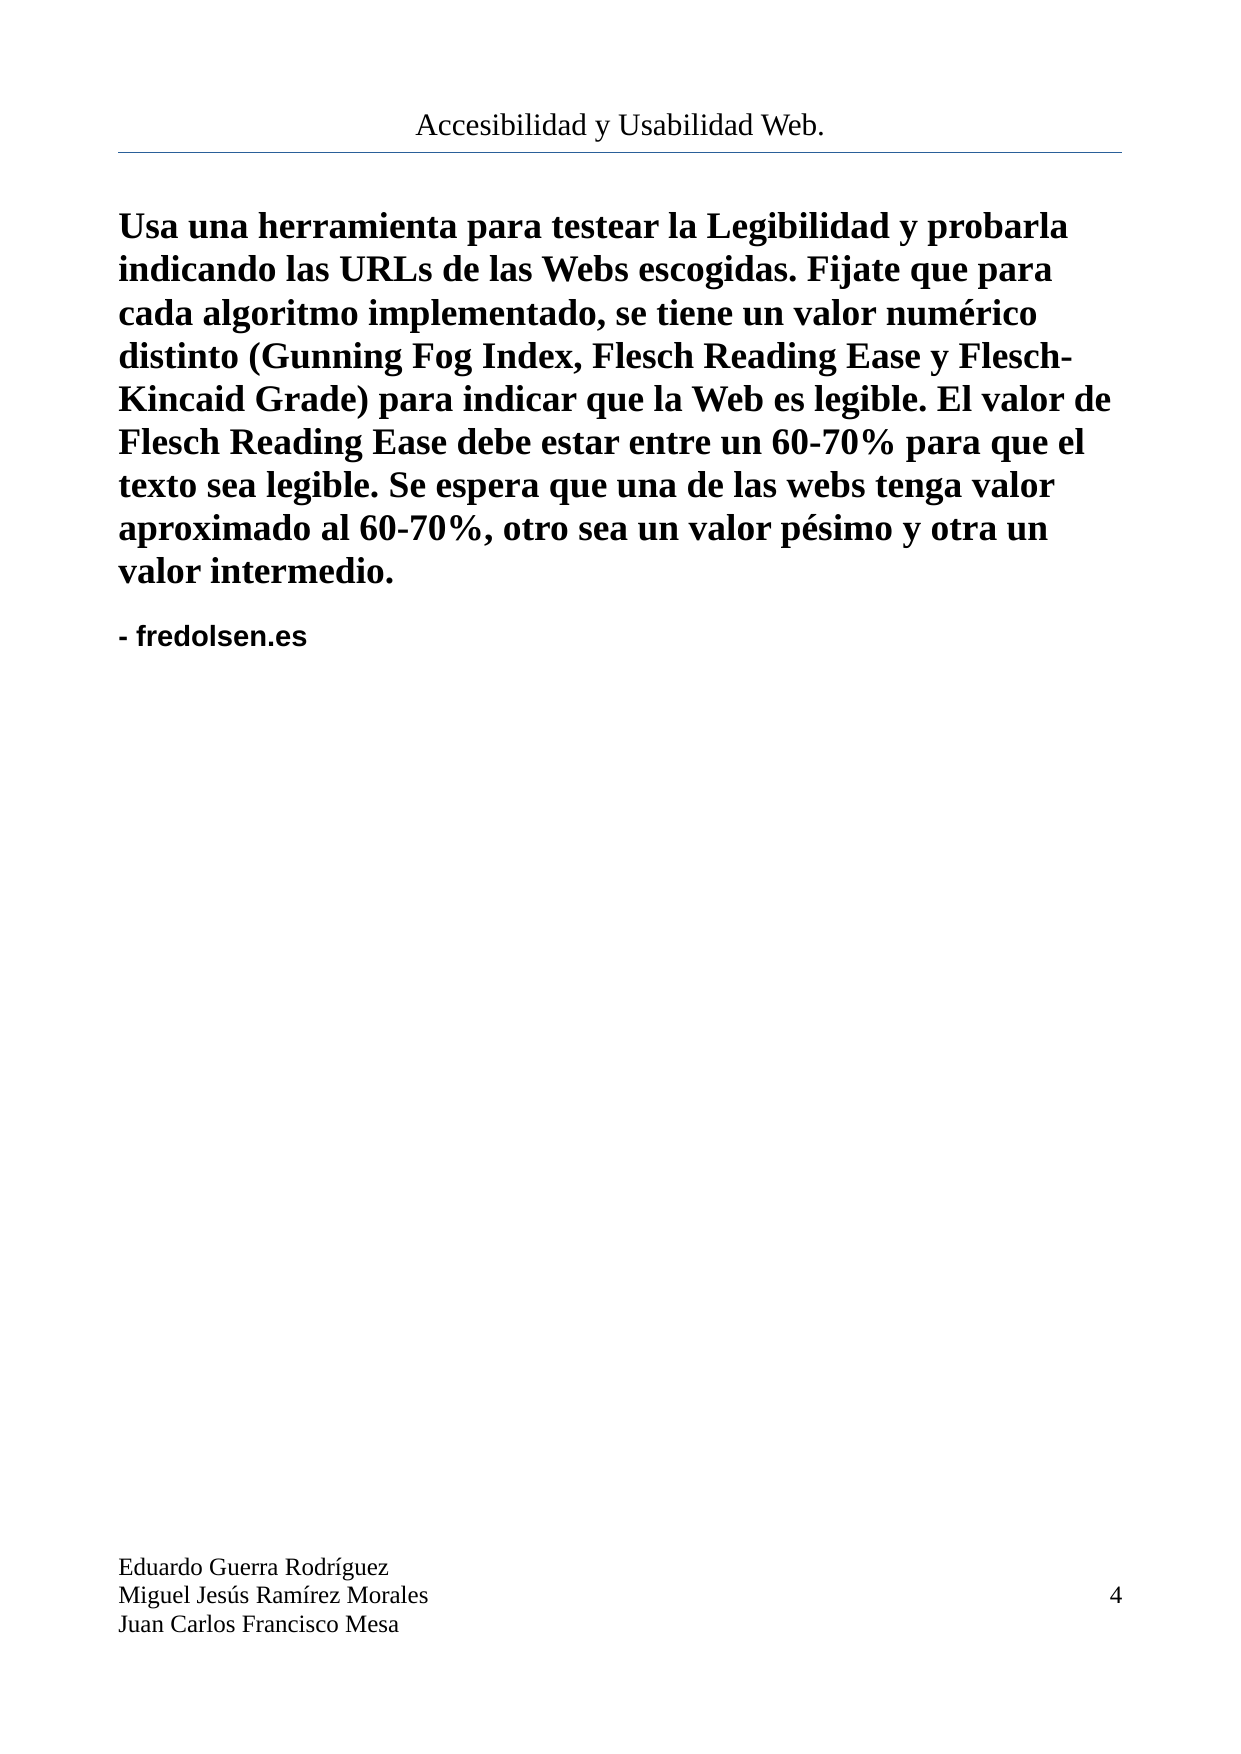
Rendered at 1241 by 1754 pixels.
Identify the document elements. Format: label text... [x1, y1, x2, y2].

subtitle - fredolsen.es [118, 619, 1122, 652]
subtitle Usa una herramienta para testear la Legibilidad y probarla indicando las URLs de las Webs escogidas. Fijate que para cada algoritmo implementado, se tiene un valor numérico distinto (Gunning Fog Index, Flesch Reading Ease y Flesch-Kincaid Grade) para indicar que la Web es legible. El valor de Flesch Reading Ease debe estar entre un 60-70% para que el texto sea legible. Se espera que una de las webs tenga valor aproximado al 60-70%, otro sea un valor pésimo y otra un valor intermedio. [118, 204, 1122, 592]
